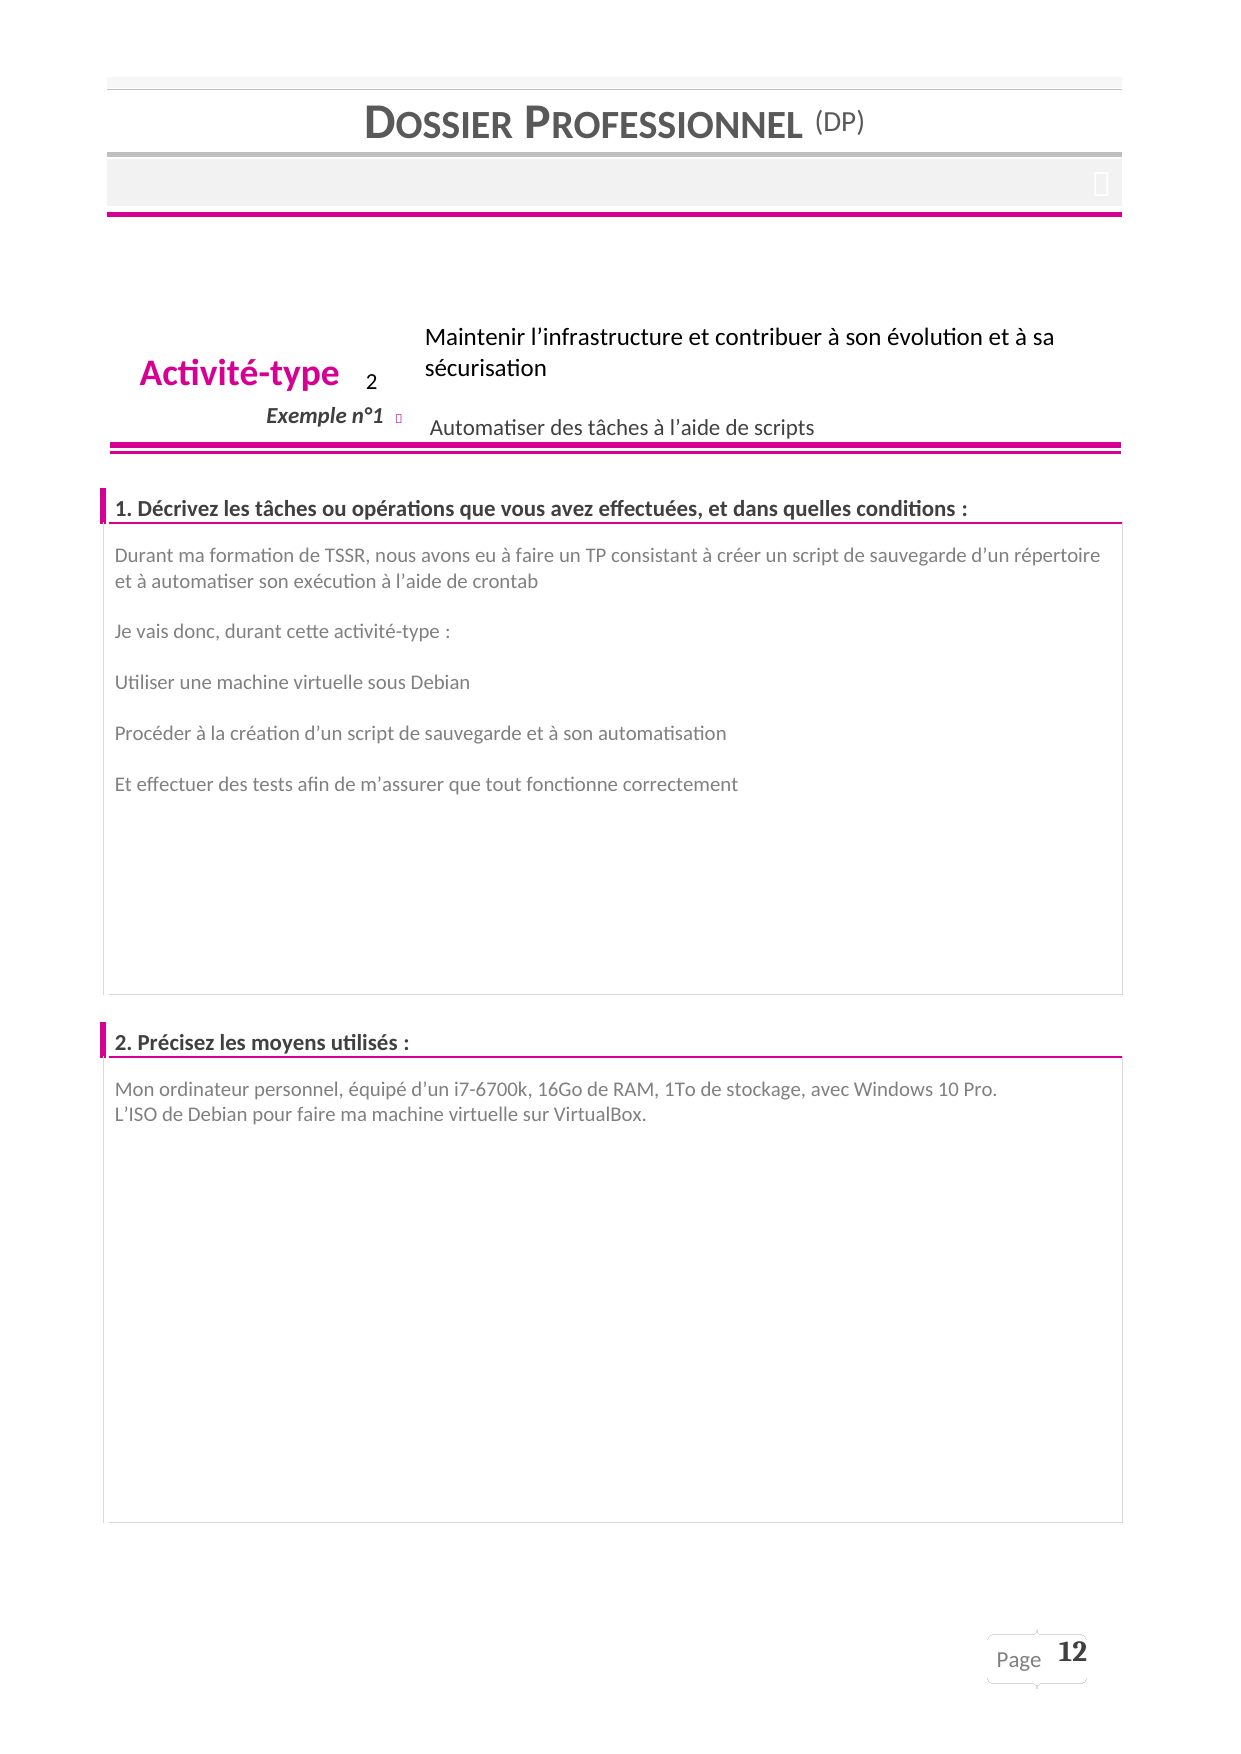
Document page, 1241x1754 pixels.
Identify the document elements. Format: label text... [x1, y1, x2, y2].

table_cell 2 [354, 316, 413, 395]
table_header [103, 245, 354, 316]
table_cell [413, 442, 1122, 488]
table_header [413, 245, 1122, 316]
table_cell Automatiser des tâches à l’aide de scripts [413, 395, 1122, 442]
table_cell Maintenir l’infrastructure et contribuer à son évolution et à sa sécurisation [413, 316, 1122, 395]
table_cell Durant ma formation de TSSR, nous avons eu à faire un TP consistant à créer un script de sauvegarde d’un répertoire et à automatiser son exécution à l’aide de crontab Je vais donc, durant cette activité-type : Utiliser une machine virtuelle sous Debian Procéder à la création d’un script de sauvegarde et à son automatisation Et effectuer des tests afin de m’assurer que tout fonctionne correctement [104, 522, 1122, 994]
table_cell Mon ordinateur personnel, équipé d’un i7-6700k, 16Go de RAM, 1To de stockage, avec Windows 10 Pro. L’ISO de Debian pour faire ma machine virtuelle sur VirtualBox. [104, 1056, 1122, 1522]
table_cell 1. Décrivez les tâches ou opérations que vous avez effectuées, et dans quelles conditions : [106, 488, 1122, 522]
table_cell [103, 1522, 1122, 1585]
table_header [354, 245, 413, 316]
table_cell [103, 994, 1122, 1022]
table_cell [103, 442, 413, 488]
table_cell 2. Précisez les moyens utilisés : [106, 1022, 1122, 1056]
table_cell Exemple n°1  [103, 395, 413, 442]
table_cell Activité-type [103, 316, 354, 395]
